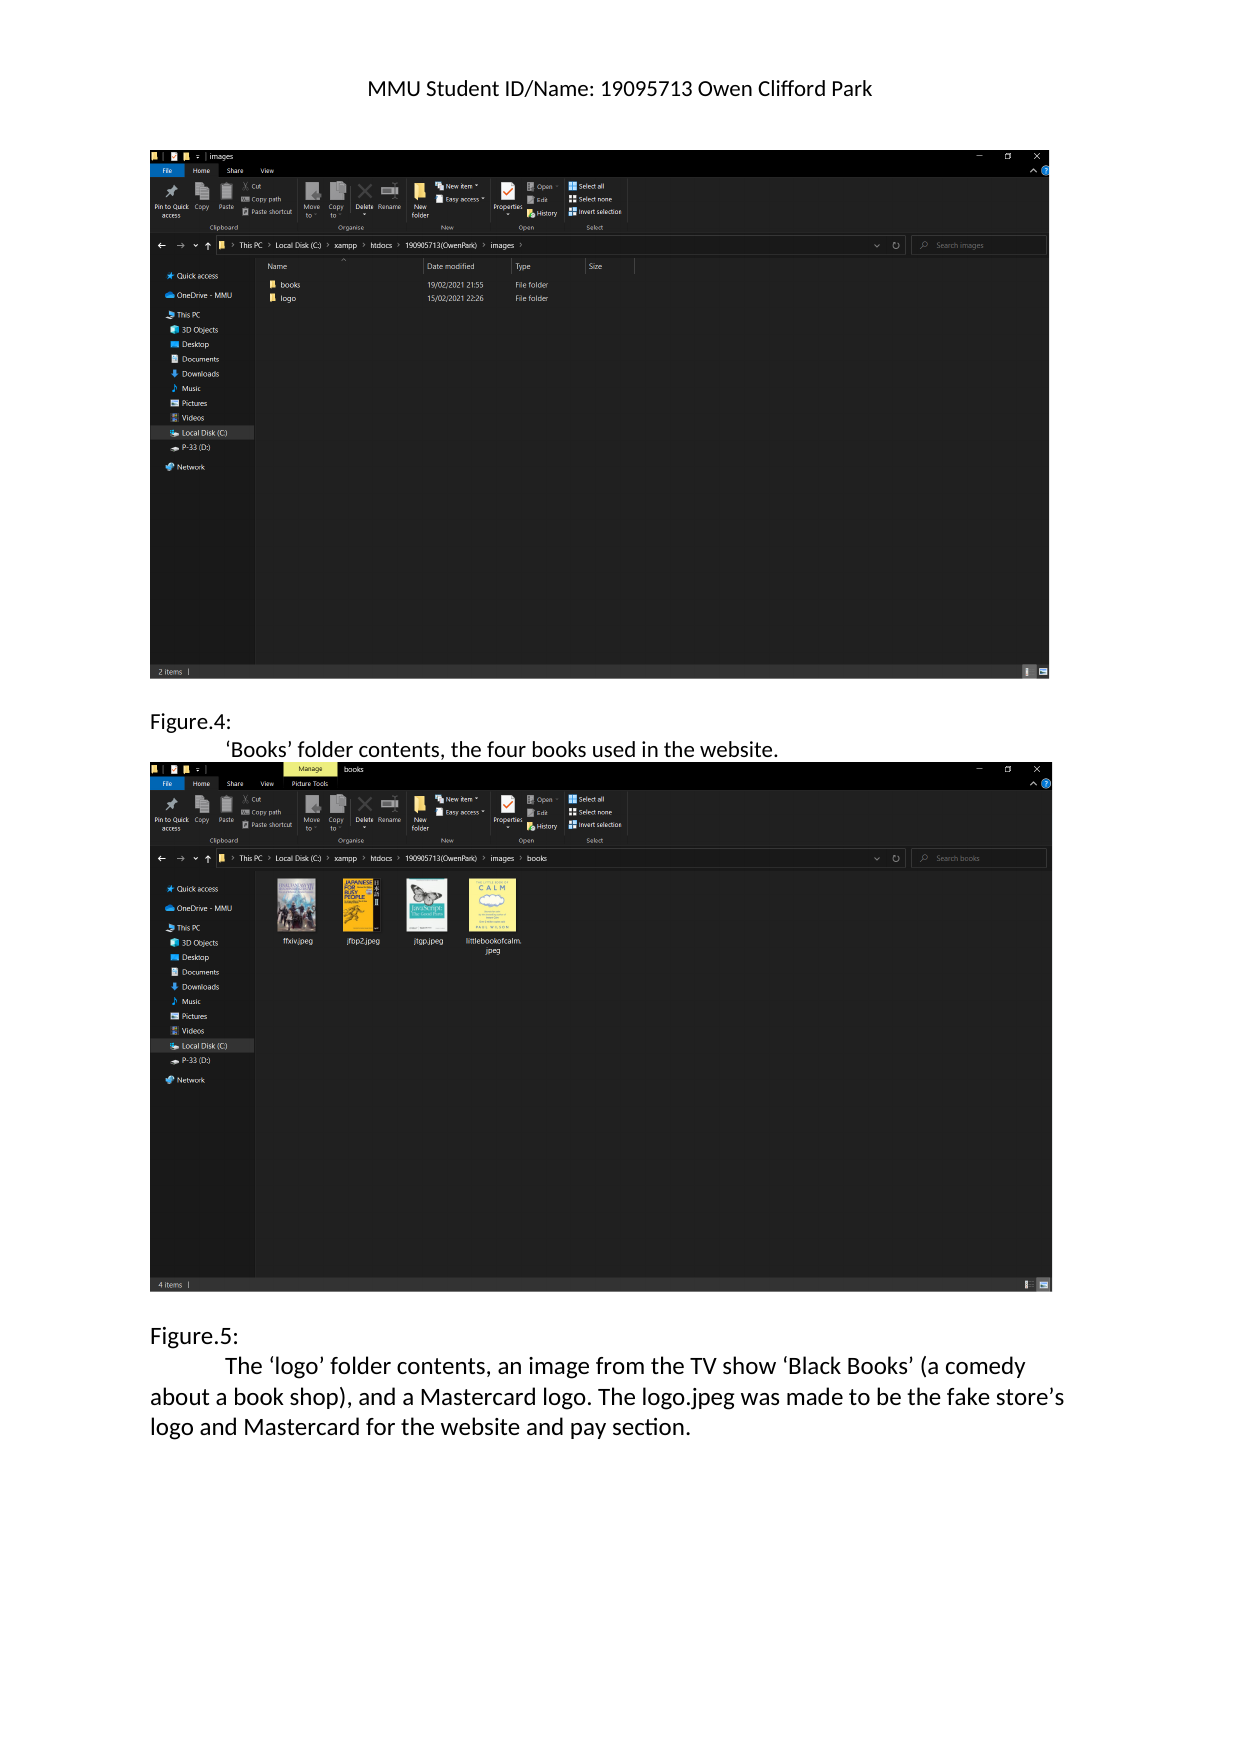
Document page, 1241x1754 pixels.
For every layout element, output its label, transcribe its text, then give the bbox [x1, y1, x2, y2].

text Figure.5: [150, 1320, 1090, 1350]
text Figure.4: [150, 707, 1090, 735]
text The ‘logo’ folder contents, an image from the TV show ‘Black Books’ (a comedy about a book shop), and a Mastercard logo. The logo.jpeg was made to be the fake store’s logo and Mastercard for the website and pay section. [150, 1350, 1090, 1442]
text ‘Books’ folder contents, the four books used in the website. [150, 735, 1090, 763]
